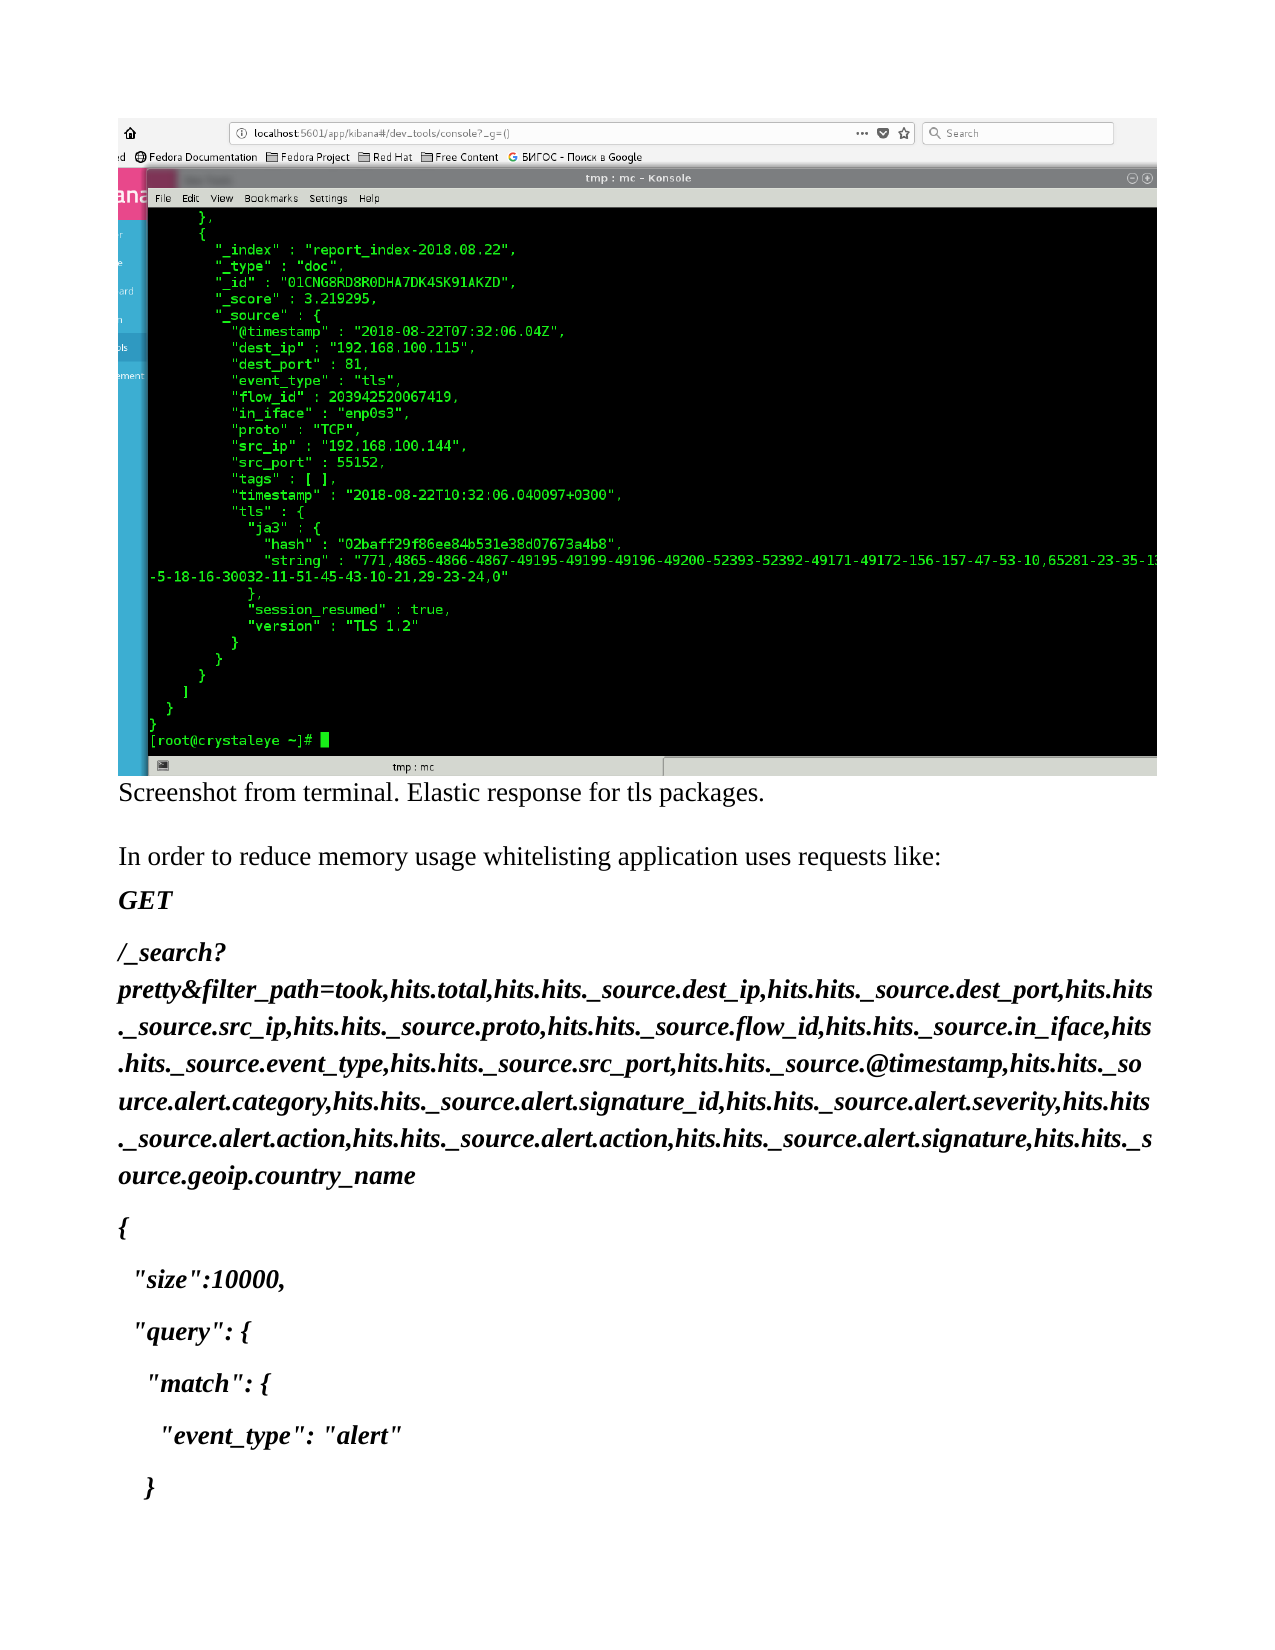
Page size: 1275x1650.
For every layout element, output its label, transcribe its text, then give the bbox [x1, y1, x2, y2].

text } [118, 1471, 1157, 1502]
text "size":10000, [118, 1263, 1157, 1294]
text GET [118, 884, 1157, 915]
subtitle In order to reduce memory usage whitelisting application uses requests like: [118, 840, 1157, 871]
text "match": { [118, 1367, 1157, 1398]
text "query": { [118, 1315, 1157, 1346]
text /_search?pretty&filter_path=took,hits.total,hits.hits._source.dest_ip,hits.hits._source.dest_port,hits.hits._source.src_ip,hits.hits._source.proto,hits.hits._source.flow_id,hits.hits._source.in_iface,hits.hits._source.event_type,hits.hits._source.src_port,hits.hits._source.@timestamp,hits.hits._source.alert.category,hits.hits._source.alert.signature_id,hits.hits._source.alert.severity,hits.hits._source.alert.action,hits.hits._source.alert.action,hits.hits._source.alert.signature,hits.hits._source.geoip.country_name [118, 936, 1157, 1191]
subtitle Screenshot from terminal. Elastic response for tls packages. [118, 776, 1157, 807]
picture [118, 118, 1157, 776]
text "event_type": "alert" [118, 1419, 1157, 1450]
text { [118, 1211, 1157, 1242]
